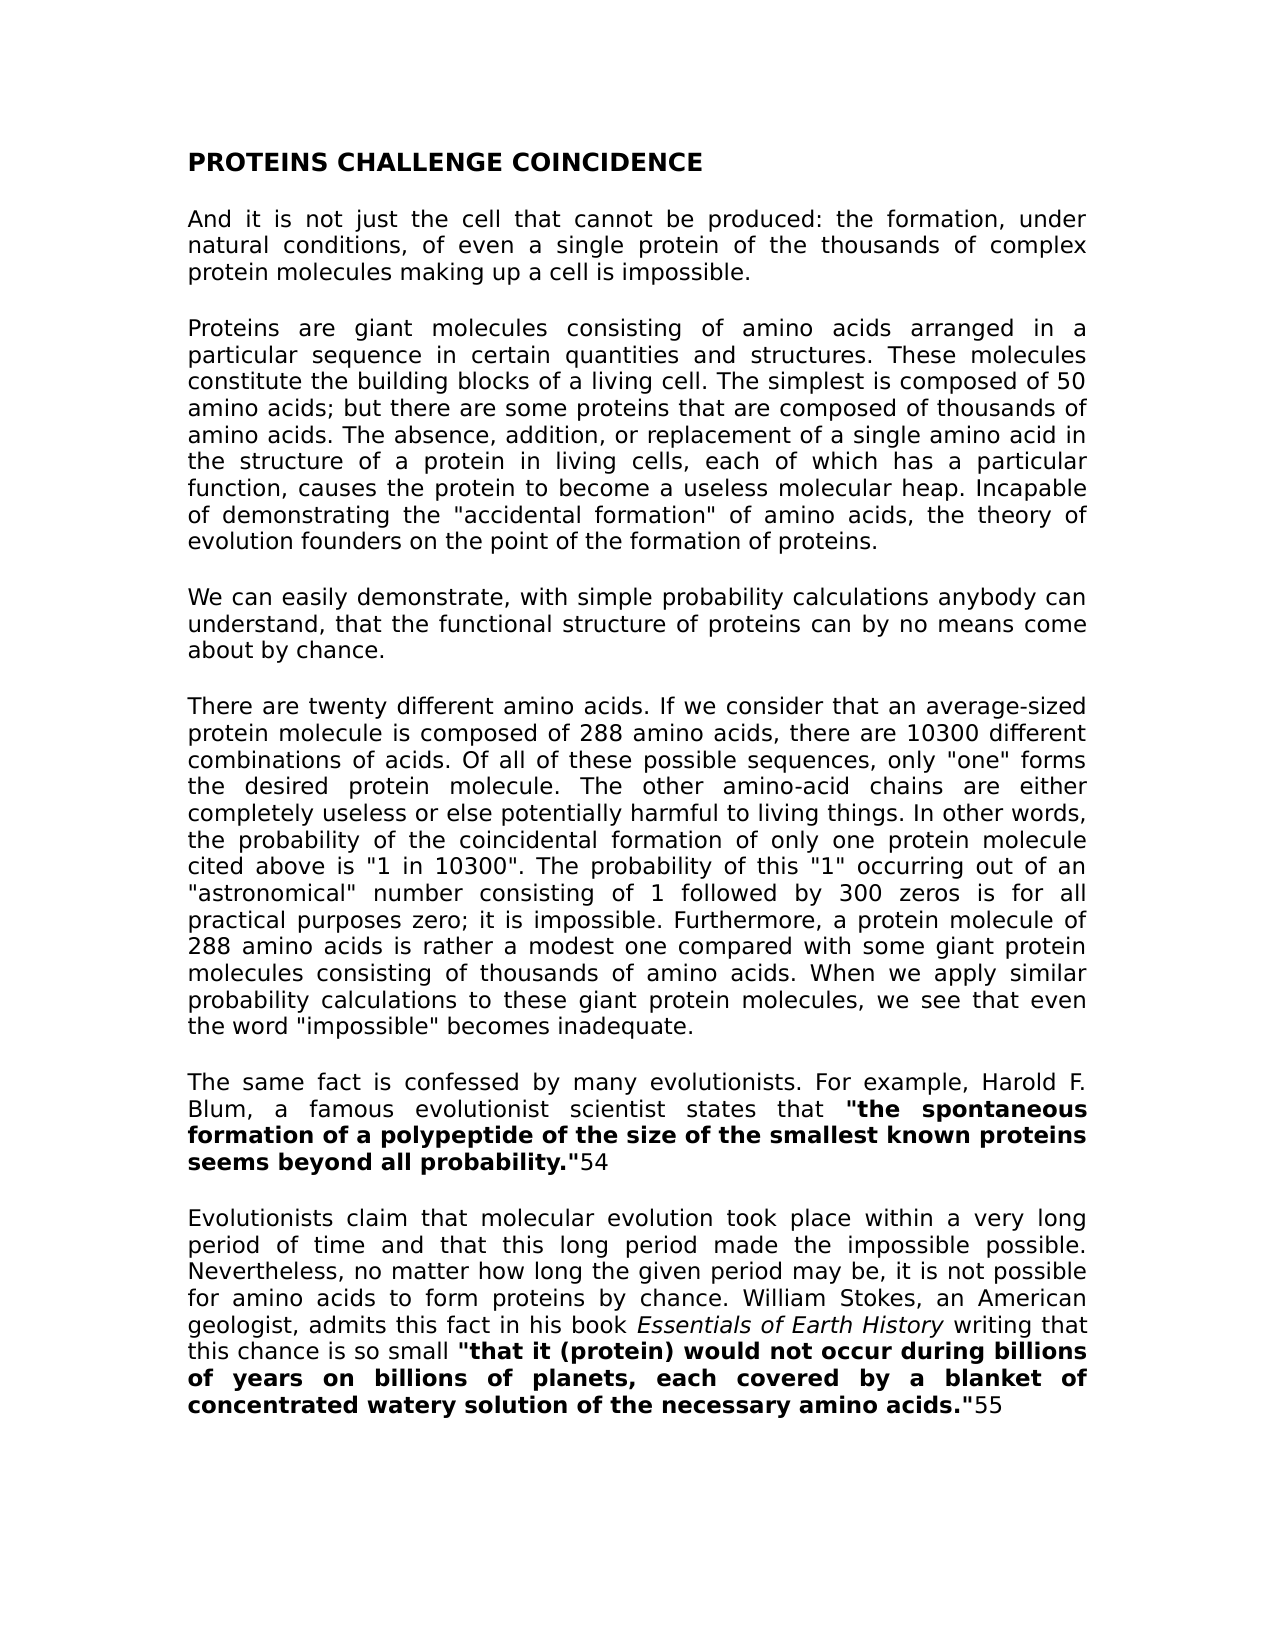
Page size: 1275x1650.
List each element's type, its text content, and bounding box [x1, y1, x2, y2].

text Proteins Challenge Coincidence [187, 148, 1088, 177]
text There are twenty different amino acids. If we consider that an average-sized protein molecule is composed of 288 amino acids, there are 10300 different combinations of acids. Of all of these possible sequences, only "one" forms the desired protein molecule. The other amino-acid chains are either completely useless or else potentially harmful to living things. In other words, the probability of the coincidental formation of only one protein molecule cited above is "1 in 10300". The probability of this "1" occurring out of an "astronomical" number consisting of 1 followed by 300 zeros is for all practical purposes zero; it is impossible. Furthermore, a protein molecule of 288 amino acids is rather a modest one compared with some giant protein molecules consisting of thousands of amino acids. When we apply similar probability calculations to these giant protein molecules, we see that even the word "impossible" becomes inadequate. [187, 693, 1088, 1040]
text Proteins are giant molecules consisting of amino acids arranged in a particular sequence in certain quantities and structures. These molecules constitute the building blocks of a living cell. The simplest is composed of 50 amino acids; but there are some proteins that are composed of thousands of amino acids. The absence, addition, or replacement of a single amino acid in the structure of a protein in living cells, each of which has a particular function, causes the protein to become a useless molecular heap. Incapable of demonstrating the "accidental formation" of amino acids, the theory of evolution founders on the point of the formation of proteins. [187, 315, 1088, 555]
text We can easily demonstrate, with simple probability calculations anybody can understand, that the functional structure of proteins can by no means come about by chance. [187, 584, 1088, 664]
text Evolutionists claim that molecular evolution took place within a very long period of time and that this long period made the impossible possible. Nevertheless, no matter how long the given period may be, it is not possible for amino acids to form proteins by chance. William Stokes, an American geologist, admits this fact in his book Essentials of Earth History writing that this chance is so small "that it (protein) would not occur during billions of years on billions of planets, each covered by a blanket of concentrated watery solution of the necessary amino acids."55 [187, 1205, 1088, 1418]
text The same fact is confessed by many evolutionists. For example, Harold F. Blum, a famous evolutionist scientist states that "the spontaneous formation of a polypeptide of the size of the smallest known proteins seems beyond all probability."54 [187, 1069, 1088, 1176]
text And it is not just the cell that cannot be produced: the formation, under natural conditions, of even a single protein of the thousands of complex protein molecules making up a cell is impossible. [187, 206, 1088, 286]
